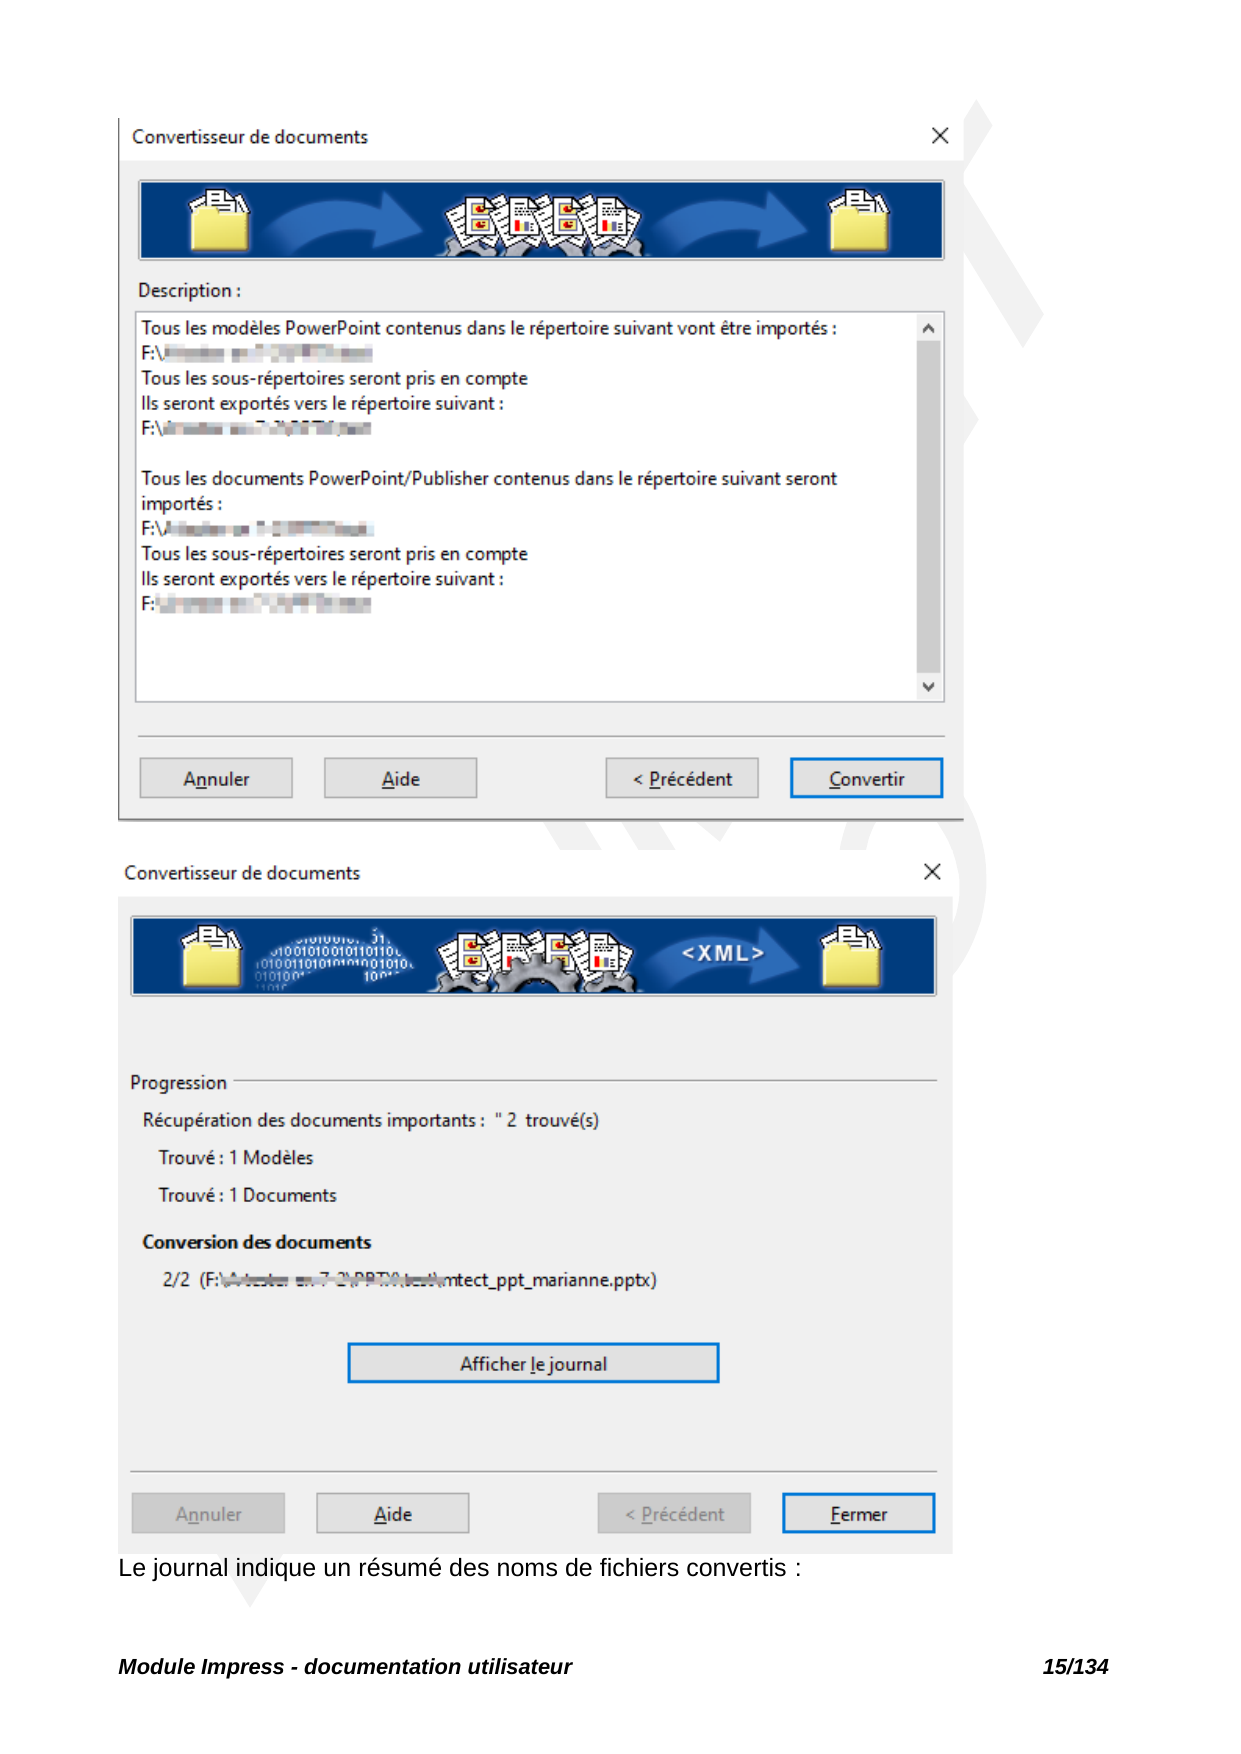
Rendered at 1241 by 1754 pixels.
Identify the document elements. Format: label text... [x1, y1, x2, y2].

picture [118, 850, 953, 1554]
text Le journal indique un résumé des noms de fichiers convertis : [118, 1553, 1122, 1582]
picture [118, 118, 964, 822]
